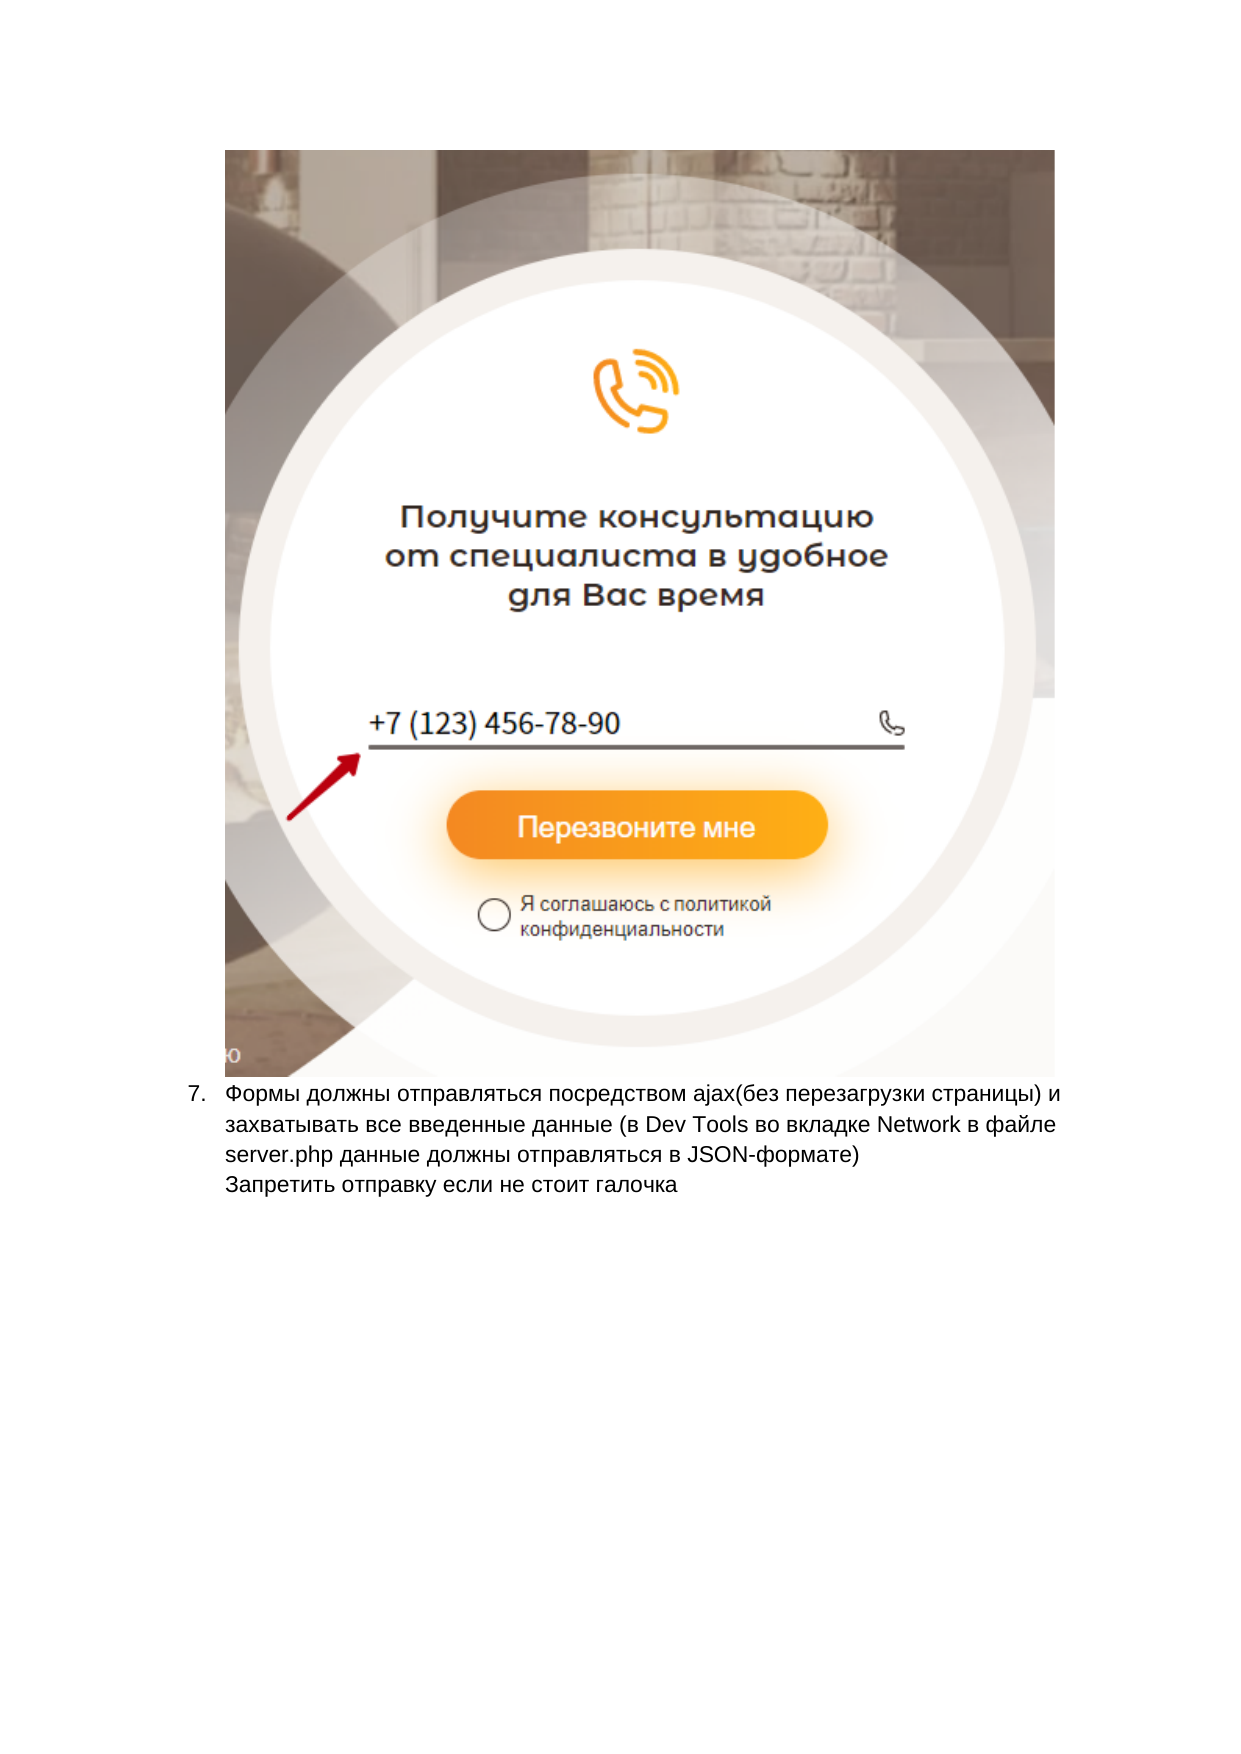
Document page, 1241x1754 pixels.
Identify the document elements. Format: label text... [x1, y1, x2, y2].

list Формы должны отправляться посредством ajax(без перезагрузки страницы) и захватывать все введенные данные (в Dev Tools во вкладке Network в файле server.php данные должны отправляться в JSON-формате) [187, 1080, 1090, 1167]
picture [225, 150, 1055, 1077]
text Запретить отправку если не стоит галочка [225, 1171, 1090, 1197]
